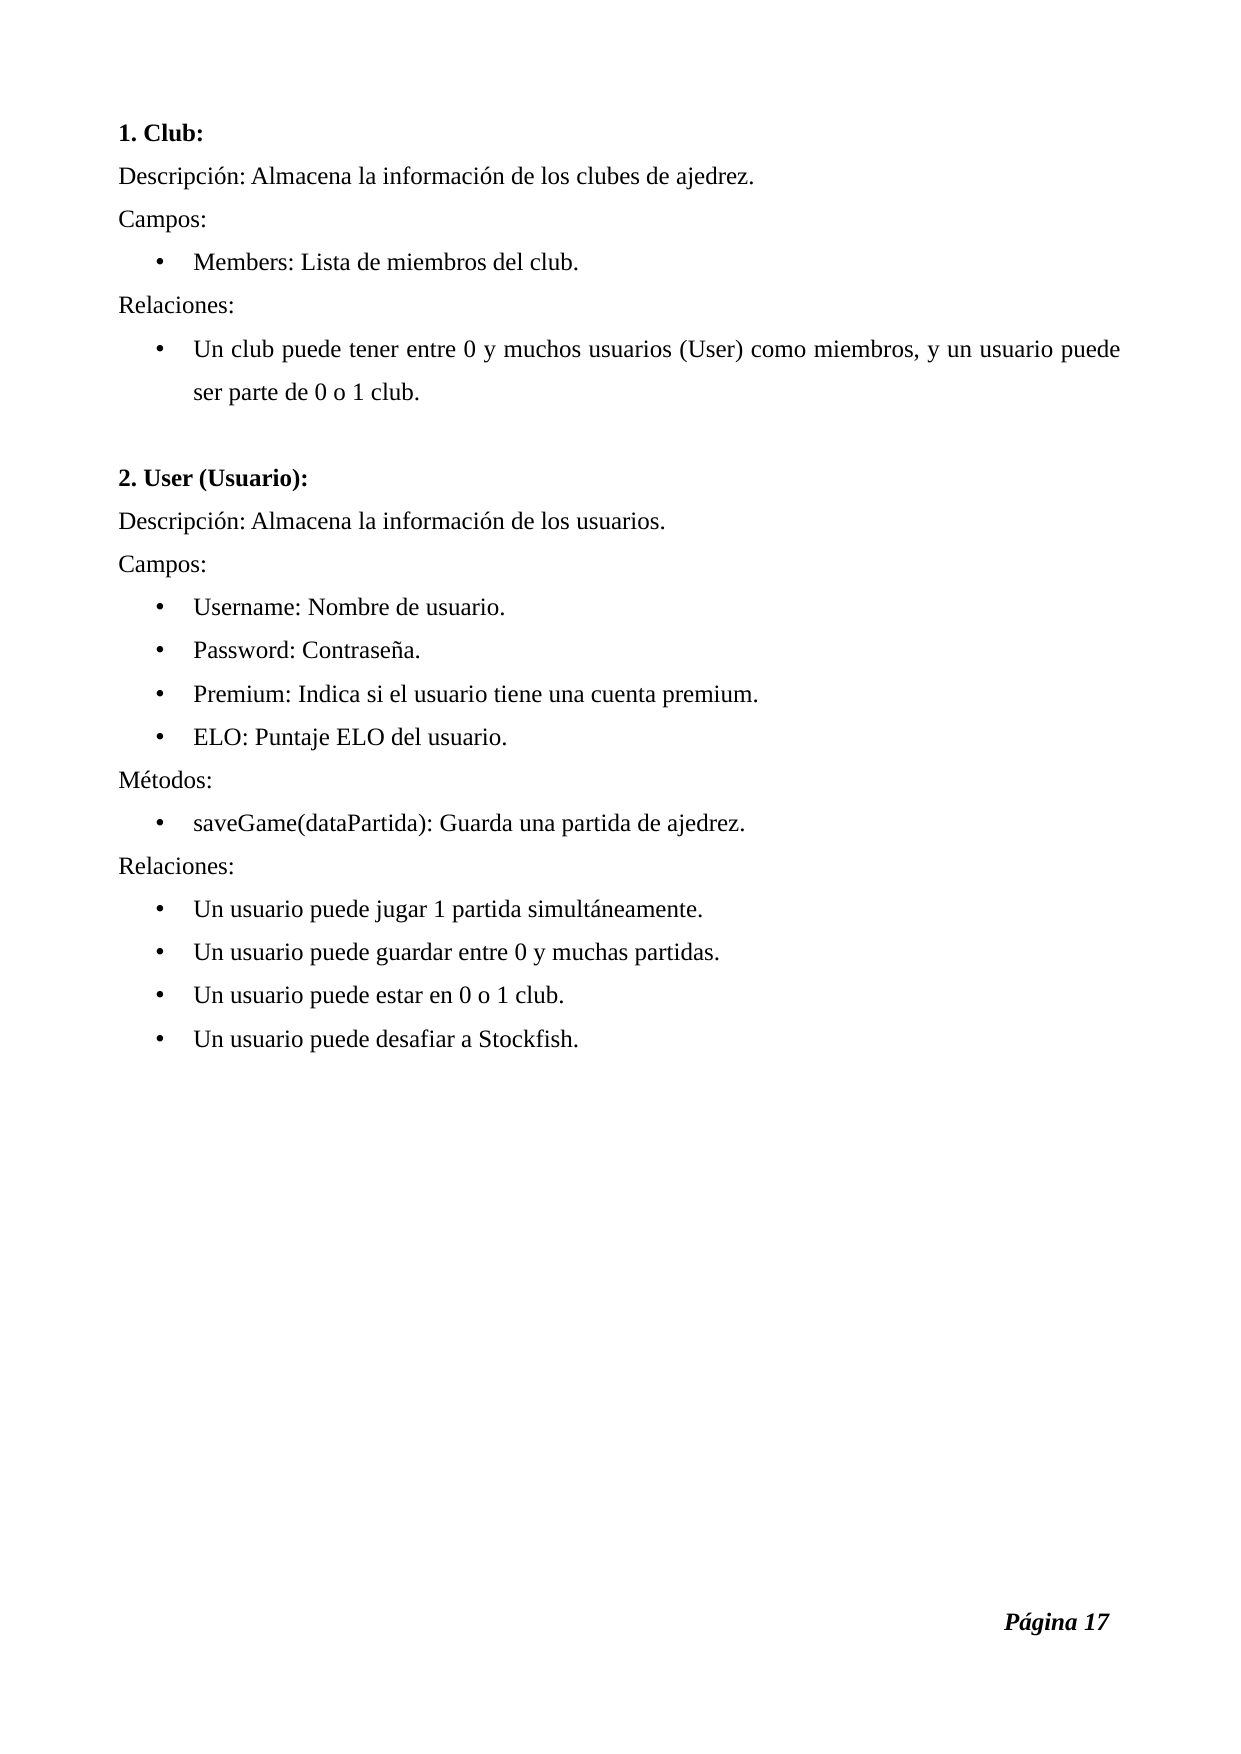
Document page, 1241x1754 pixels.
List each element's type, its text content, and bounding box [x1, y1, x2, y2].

subtitle 2. User (Usuario): [118, 463, 1122, 492]
subtitle Campos: [118, 204, 1122, 233]
subtitle Relaciones: [118, 851, 1122, 880]
subtitle Campos: [118, 549, 1122, 578]
subtitle Descripción: Almacena la información de los clubes de ajedrez. [118, 161, 1122, 190]
subtitle 1. Club: [118, 118, 1122, 147]
subtitle Members: Lista de miembros del club. [156, 247, 1122, 276]
subtitle Relaciones: [118, 291, 1122, 319]
subtitle Premium: Indica si el usuario tiene una cuenta premium. [156, 679, 1122, 707]
subtitle ELO: Puntaje ELO del usuario. [156, 722, 1122, 751]
subtitle Métodos: [118, 765, 1122, 794]
subtitle saveGame(dataPartida): Guarda una partida de ajedrez. [156, 808, 1122, 837]
subtitle Descripción: Almacena la información de los usuarios. [118, 506, 1122, 535]
subtitle Username: Nombre de usuario. [156, 592, 1122, 621]
subtitle Un usuario puede desafiar a Stockfish. [156, 1024, 1122, 1052]
subtitle Password: Contraseña. [156, 636, 1122, 664]
subtitle Un usuario puede jugar 1 partida simultáneamente. [156, 894, 1122, 923]
subtitle Un club puede tener entre 0 y muchos usuarios (User) como miembros, y un usuario puede ser parte de 0 o 1 club. [156, 334, 1122, 406]
subtitle Un usuario puede guardar entre 0 y muchas partidas. [156, 937, 1122, 966]
subtitle Un usuario puede estar en 0 o 1 club. [156, 981, 1122, 1009]
